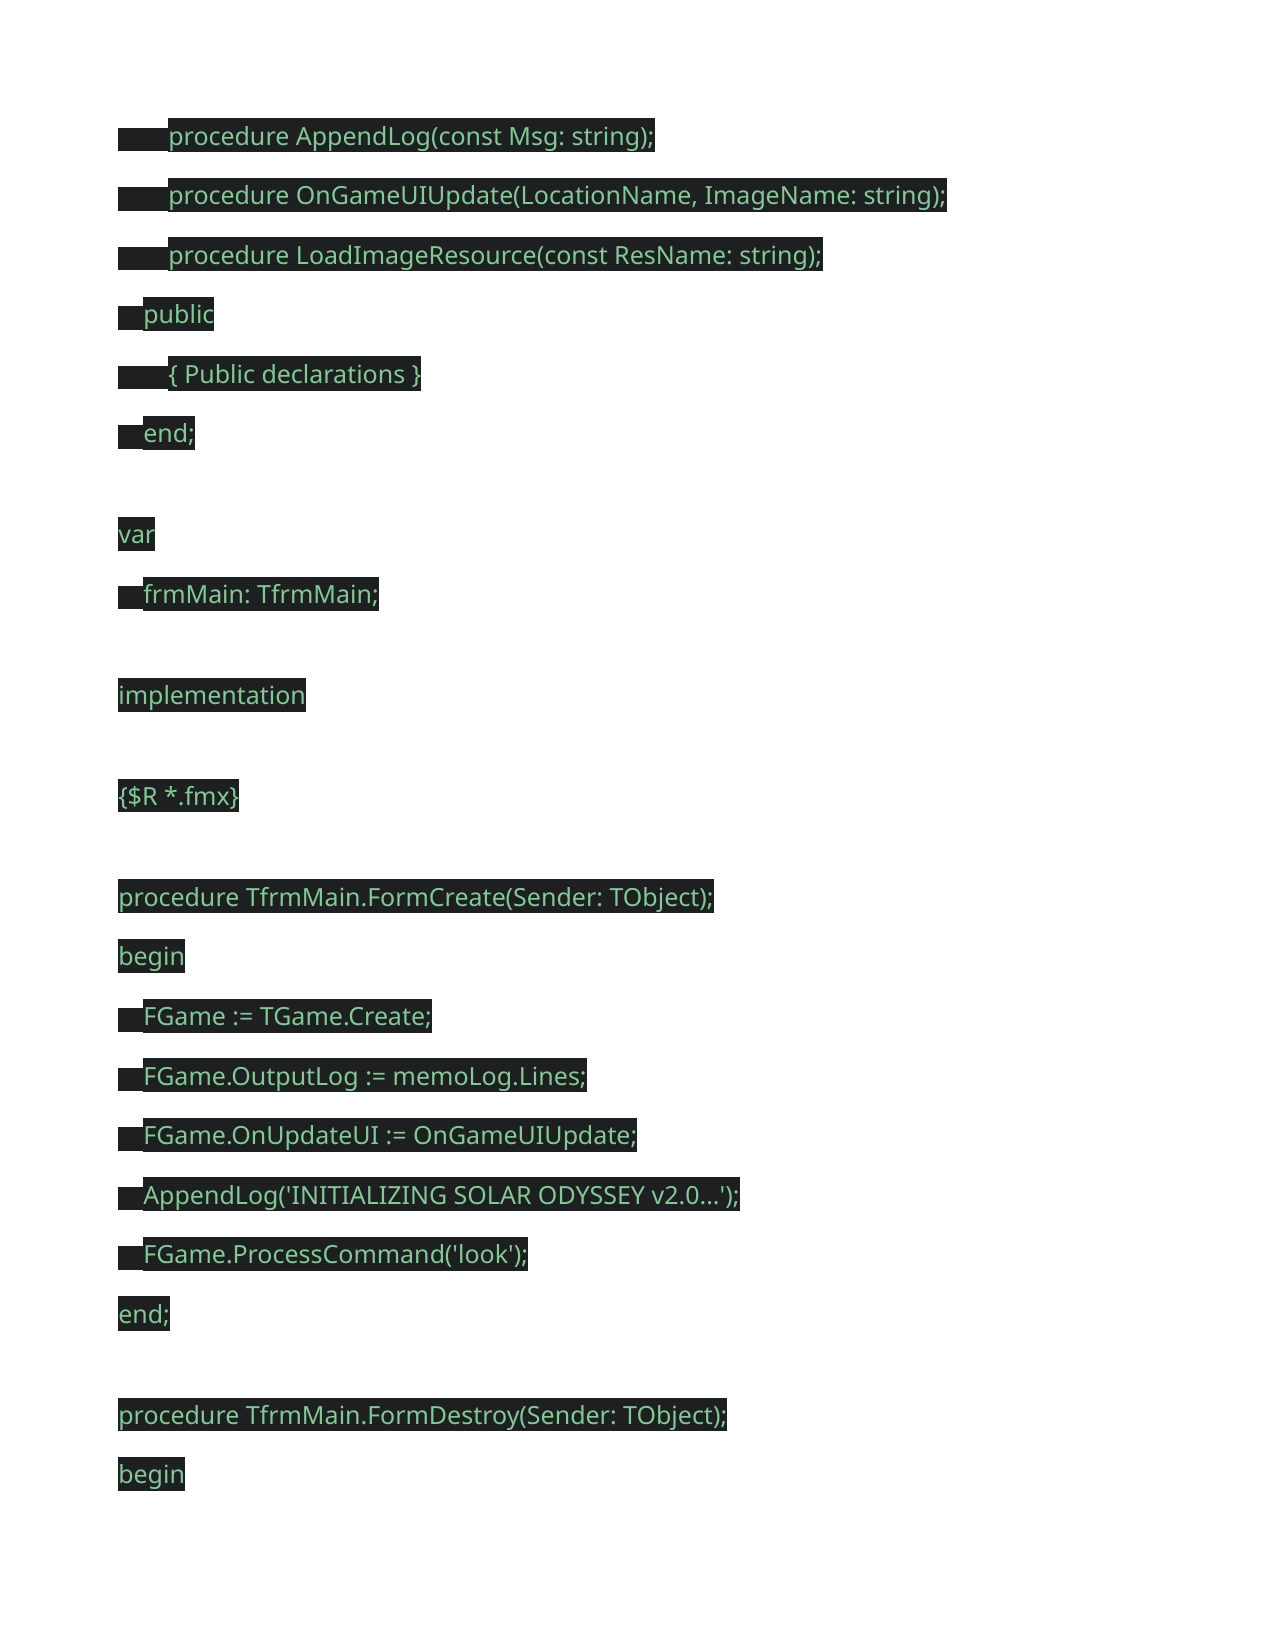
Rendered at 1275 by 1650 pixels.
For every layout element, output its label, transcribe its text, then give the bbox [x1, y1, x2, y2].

text end; [118, 1296, 1157, 1331]
text FGame.ProcessCommand('look'); [118, 1237, 1157, 1271]
text end; [118, 416, 1157, 450]
text begin [118, 1457, 1157, 1491]
text procedure OnGameUIUpdate(LocationName, ImageName: string); [118, 178, 1157, 212]
text public [118, 297, 1157, 331]
text var [118, 517, 1157, 551]
text procedure TfrmMain.FormCreate(Sender: TObject); [118, 879, 1157, 913]
text { Public declarations } [118, 356, 1157, 391]
text AppendLog('INITIALIZING SOLAR ODYSSEY v2.0...'); [118, 1177, 1157, 1211]
text FGame.OnUpdateUI := OnGameUIUpdate; [118, 1118, 1157, 1152]
text begin [118, 939, 1157, 973]
text procedure TfrmMain.FormDestroy(Sender: TObject); [118, 1397, 1157, 1431]
text procedure AppendLog(const Msg: string); [118, 118, 1157, 152]
text implementation [118, 677, 1157, 712]
text {$R *.fmx} [118, 778, 1157, 812]
text frmMain: TfrmMain; [118, 577, 1157, 611]
text procedure LoadImageResource(const ResName: string); [118, 237, 1157, 271]
text FGame := TGame.Create; [118, 998, 1157, 1033]
text FGame.OutputLog := memoLog.Lines; [118, 1058, 1157, 1092]
